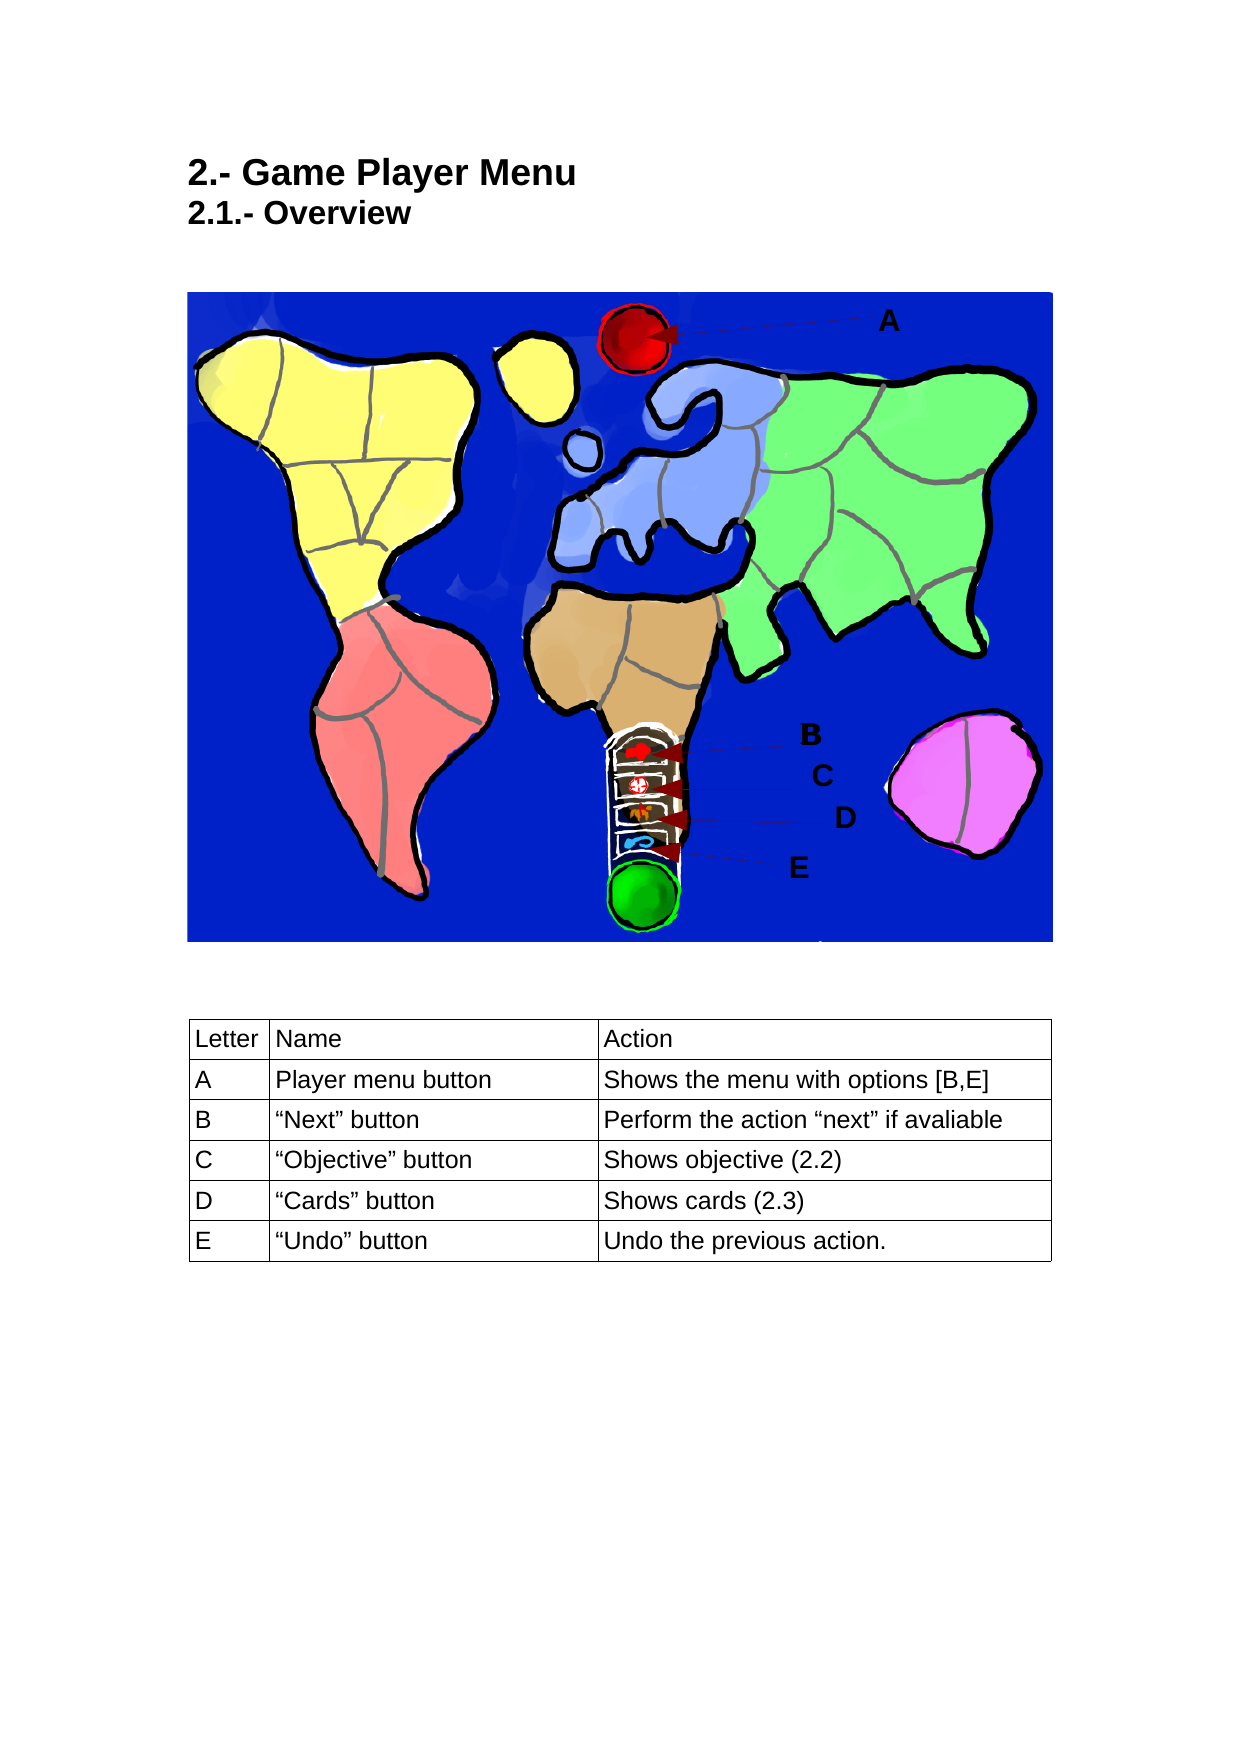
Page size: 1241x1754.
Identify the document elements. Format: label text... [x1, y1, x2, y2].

table_cell Shows the menu with options [B,E] [599, 1060, 1051, 1099]
text 2.1.- Overview [187, 193, 1053, 232]
text 2.- Game Player Menu [187, 150, 1053, 193]
table_cell Player menu button [270, 1060, 598, 1099]
table_cell D [190, 1181, 269, 1220]
table_header Name [270, 1020, 598, 1059]
table_header Letter [190, 1020, 269, 1059]
picture [187, 292, 1053, 942]
table_cell Undo the previous action. [599, 1221, 1051, 1261]
table_cell B [190, 1100, 269, 1139]
table_cell “Undo” button [270, 1221, 598, 1261]
table_cell “Objective” button [270, 1141, 598, 1180]
table_cell Shows cards (2.3) [599, 1181, 1051, 1220]
table_cell “Cards” button [270, 1181, 598, 1220]
table_header Action [599, 1020, 1051, 1059]
table_cell C [190, 1141, 269, 1180]
table_cell Shows objective (2.2) [599, 1141, 1051, 1180]
table_cell Perform the action “next” if avaliable [599, 1100, 1051, 1139]
table_cell “Next” button [270, 1100, 598, 1139]
table_cell A [190, 1060, 269, 1099]
table_cell E [190, 1221, 269, 1261]
